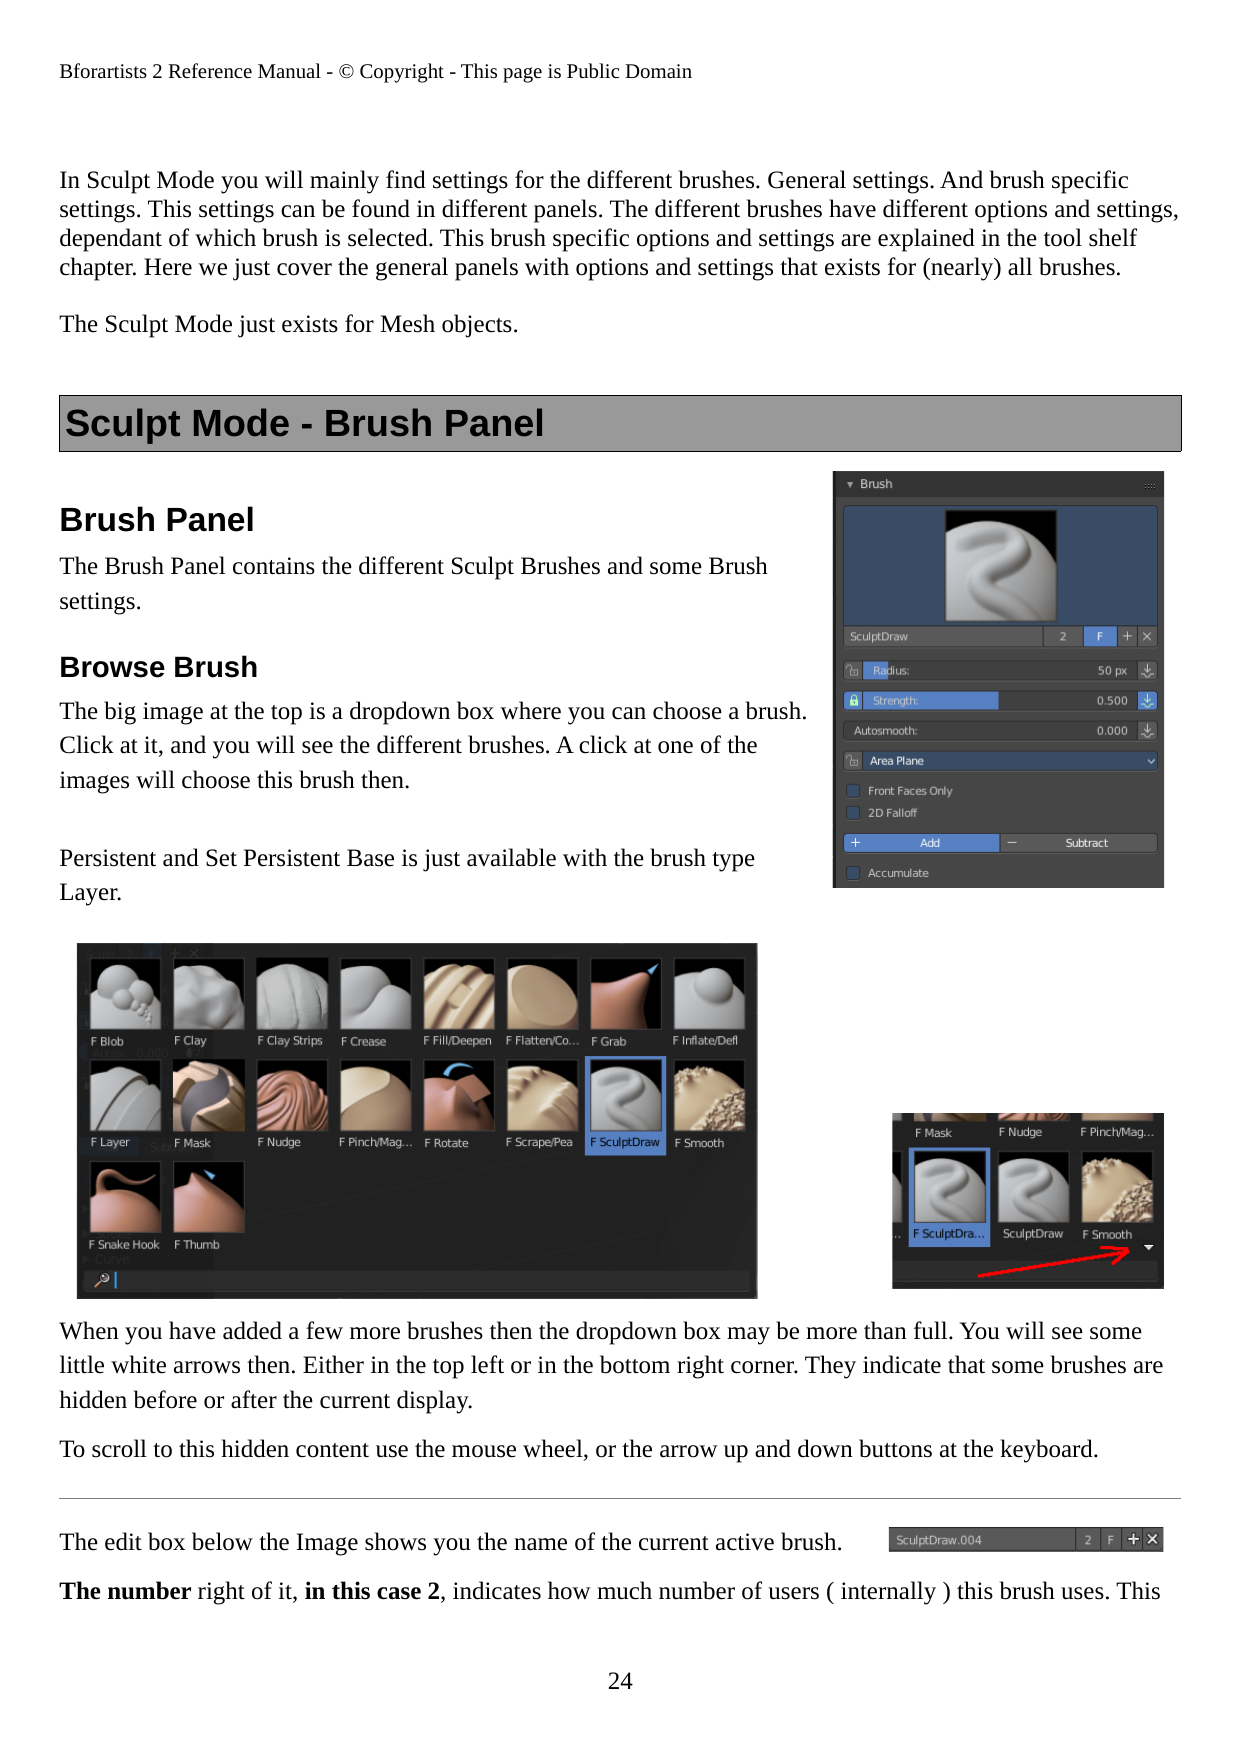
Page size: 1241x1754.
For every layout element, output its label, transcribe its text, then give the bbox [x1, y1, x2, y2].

table_header Sculpt Mode - Brush Panel [60, 396, 1181, 451]
subtitle [1165, 649, 1181, 683]
text When you have added a few more brushes then the dropdown box may be more than full. You will see some little white arrows then. Either in the top left or in the bottom right corner. They indicate that some brushes are hidden before or after the current display. [59, 926, 1181, 1414]
picture [832, 471, 1165, 888]
text The edit box below the Image shows you the name of the current active brush. [59, 1527, 1181, 1556]
picture [76, 943, 758, 1299]
text The number right of it, in this case 2, indicates how much number of users ( internally ) this brush uses. This [59, 1576, 1181, 1605]
text The Brush Panel contains the different Sculpt Brushes and some Brush settings. [59, 551, 832, 615]
text The big image at the top is a dropdown box where you can choose a brush. Click at it, and you will see the different brushes. A click at one of the images will choose this brush then. [59, 696, 832, 793]
subtitle Browse Brush [59, 649, 832, 683]
subtitle Brush Panel [59, 500, 832, 539]
text To scroll to this hidden content use the mouse wheel, or the arrow up and down buttons at the keyboard. [59, 1434, 1181, 1463]
text In Sculpt Mode you will mainly find settings for the different brushes. General settings. And brush specific settings. This settings can be found in different panels. The different brushes have different options and settings, dependant of which brush is selected. This brush specific options and settings are explained in the tool shelf chapter. Here we just cover the general panels with options and settings that exists for (nearly) all brushes. [59, 165, 1181, 280]
text The Sculpt Mode just exists for Mesh objects. [59, 309, 1181, 338]
subtitle [1165, 500, 1181, 539]
text Persistent and Set Persistent Base is just available with the brush type Layer. [59, 843, 1181, 906]
picture [888, 1527, 1164, 1552]
picture [892, 1113, 1164, 1289]
